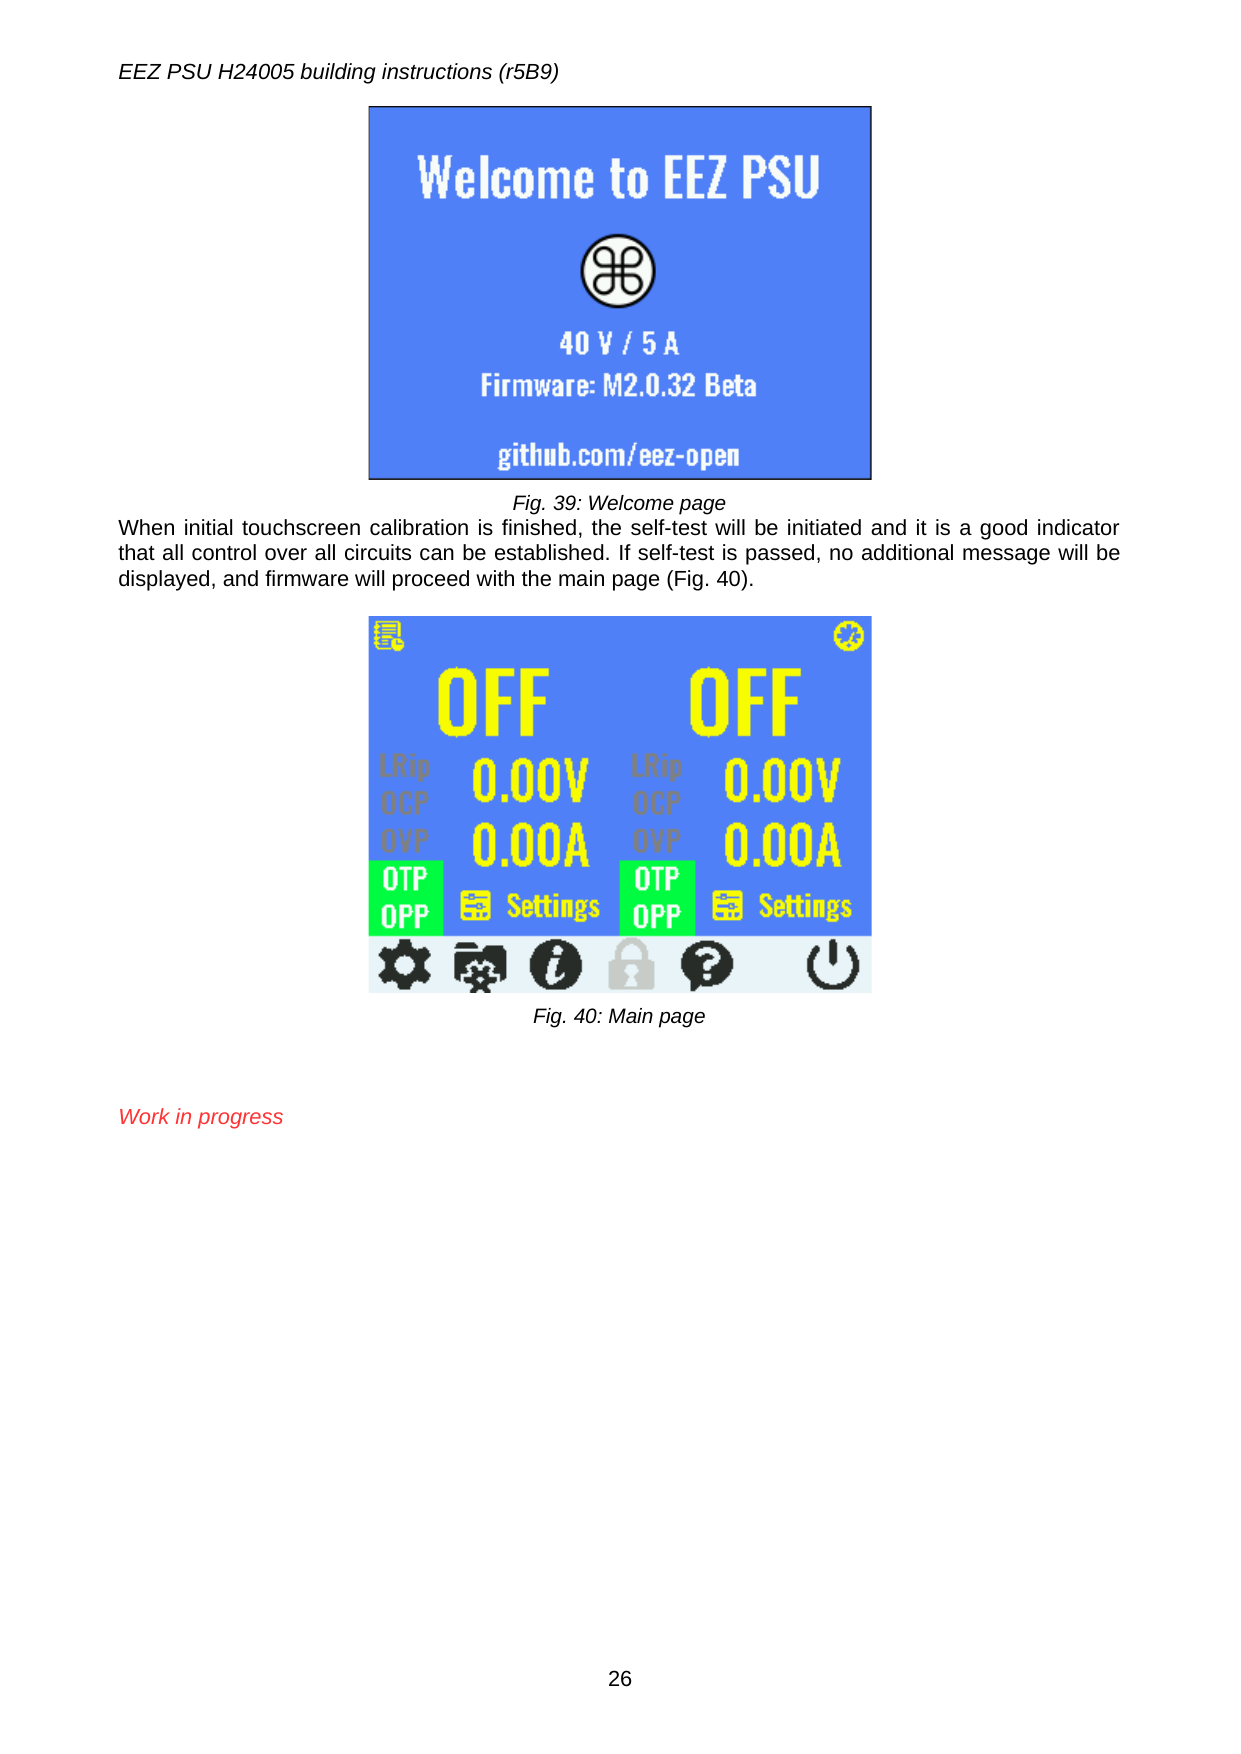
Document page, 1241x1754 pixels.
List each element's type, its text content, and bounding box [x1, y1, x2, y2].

text Fig. 39: Welcome page [368, 480, 872, 515]
text Fig. 40: Main page [367, 628, 873, 1028]
picture [368, 616, 872, 993]
text When initial touchscreen calibration is finished, the self-test will be initiated and it is a good indicator that all control over all circuits can be established. If self-test is passed, no additional message will be displayed, and firmware will proceed with the main page (Fig. 40). [118, 106, 1122, 591]
text Work in progress [118, 1104, 1122, 1129]
picture [368, 106, 872, 480]
